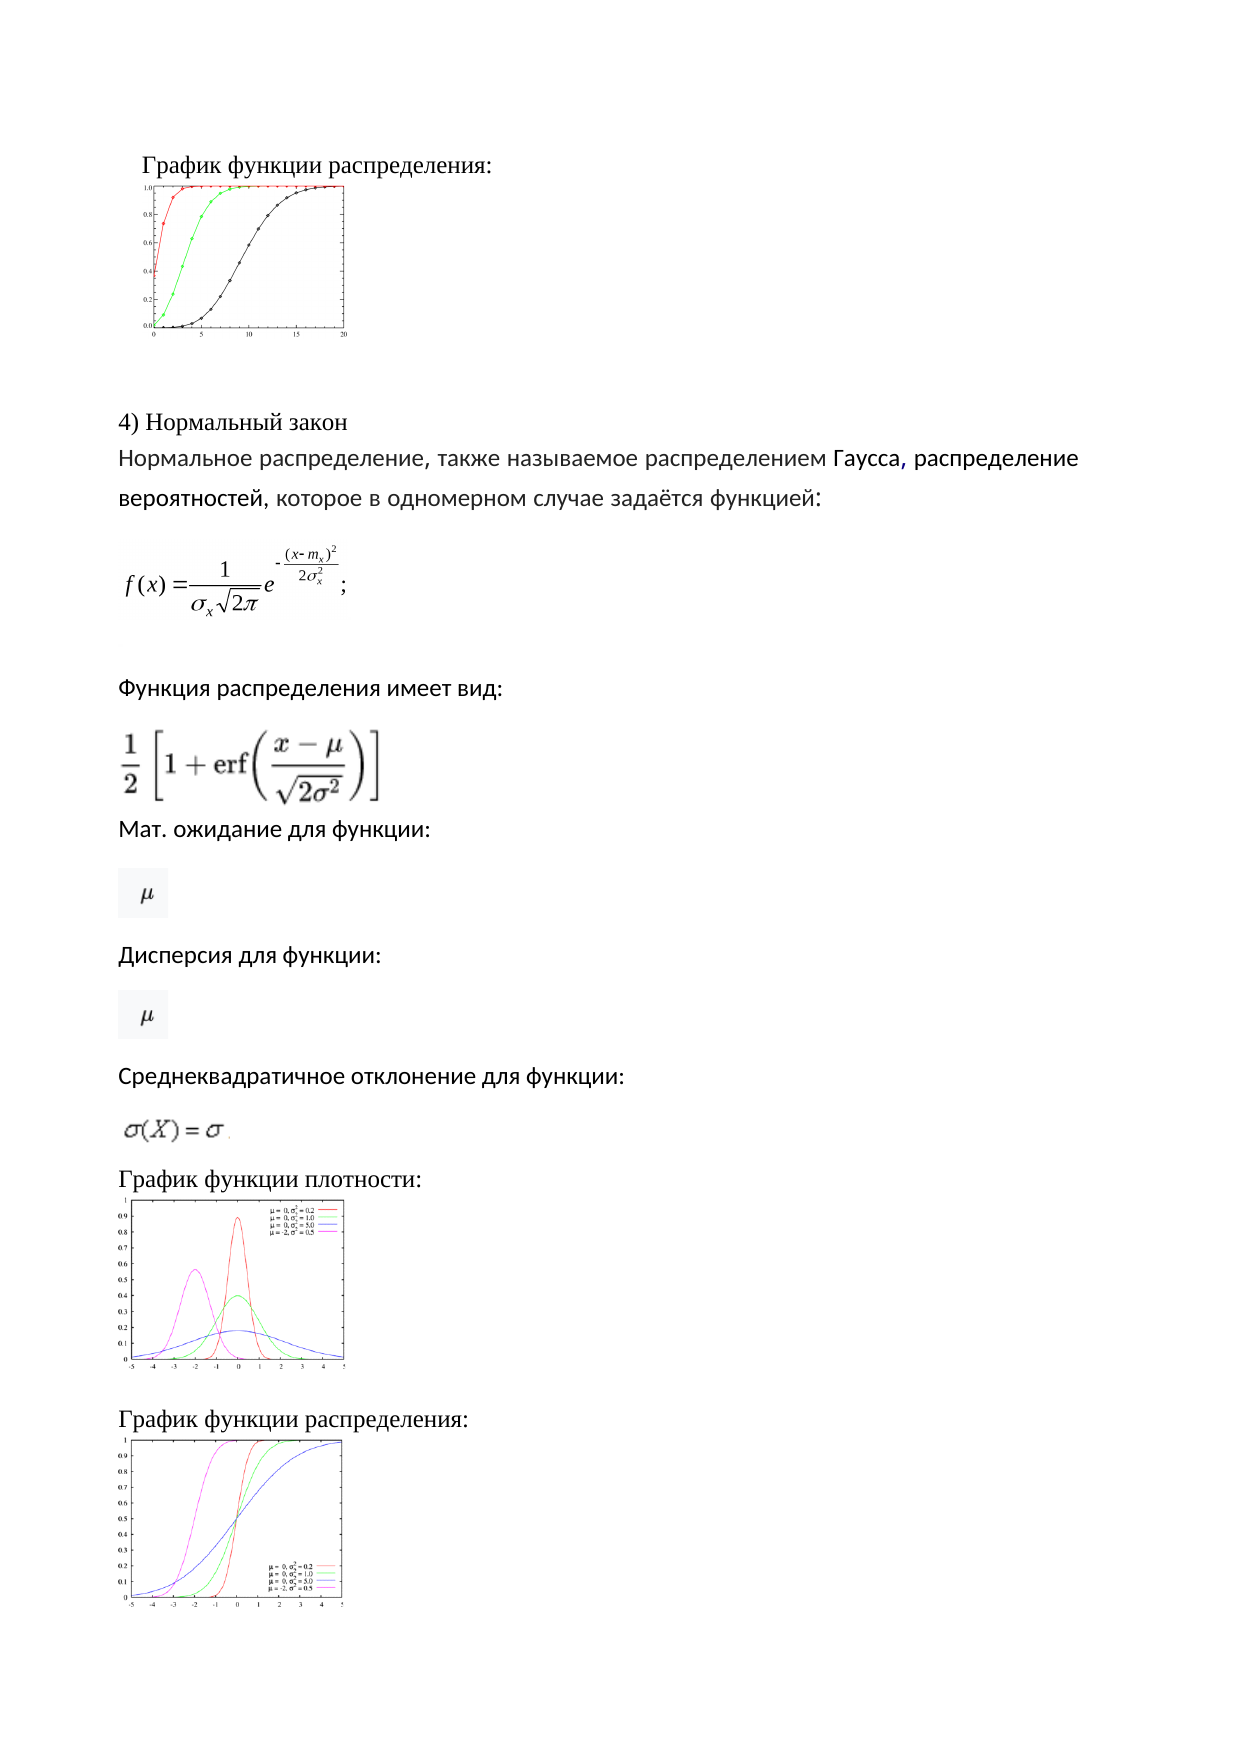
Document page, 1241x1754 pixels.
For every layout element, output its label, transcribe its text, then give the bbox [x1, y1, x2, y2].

text График функции плотности: [118, 1164, 1122, 1193]
text Дисперсия для функции: [118, 939, 1122, 969]
text Нормальное распределение, также называемое распределением Гаусса, распределение вероятностей, которое в одномерном случае задаётся функцией: [118, 440, 1122, 513]
text График функции распределения: [118, 150, 1122, 179]
text Функция распределения имеет вид: [118, 672, 1122, 702]
text 4) Нормальный закон [118, 407, 1122, 436]
text Среднеквадратичное отклонение для функции: [118, 1060, 1122, 1090]
text Мат. ожидание для функции: [118, 813, 1122, 844]
text График функции распределения: [118, 1404, 1122, 1433]
